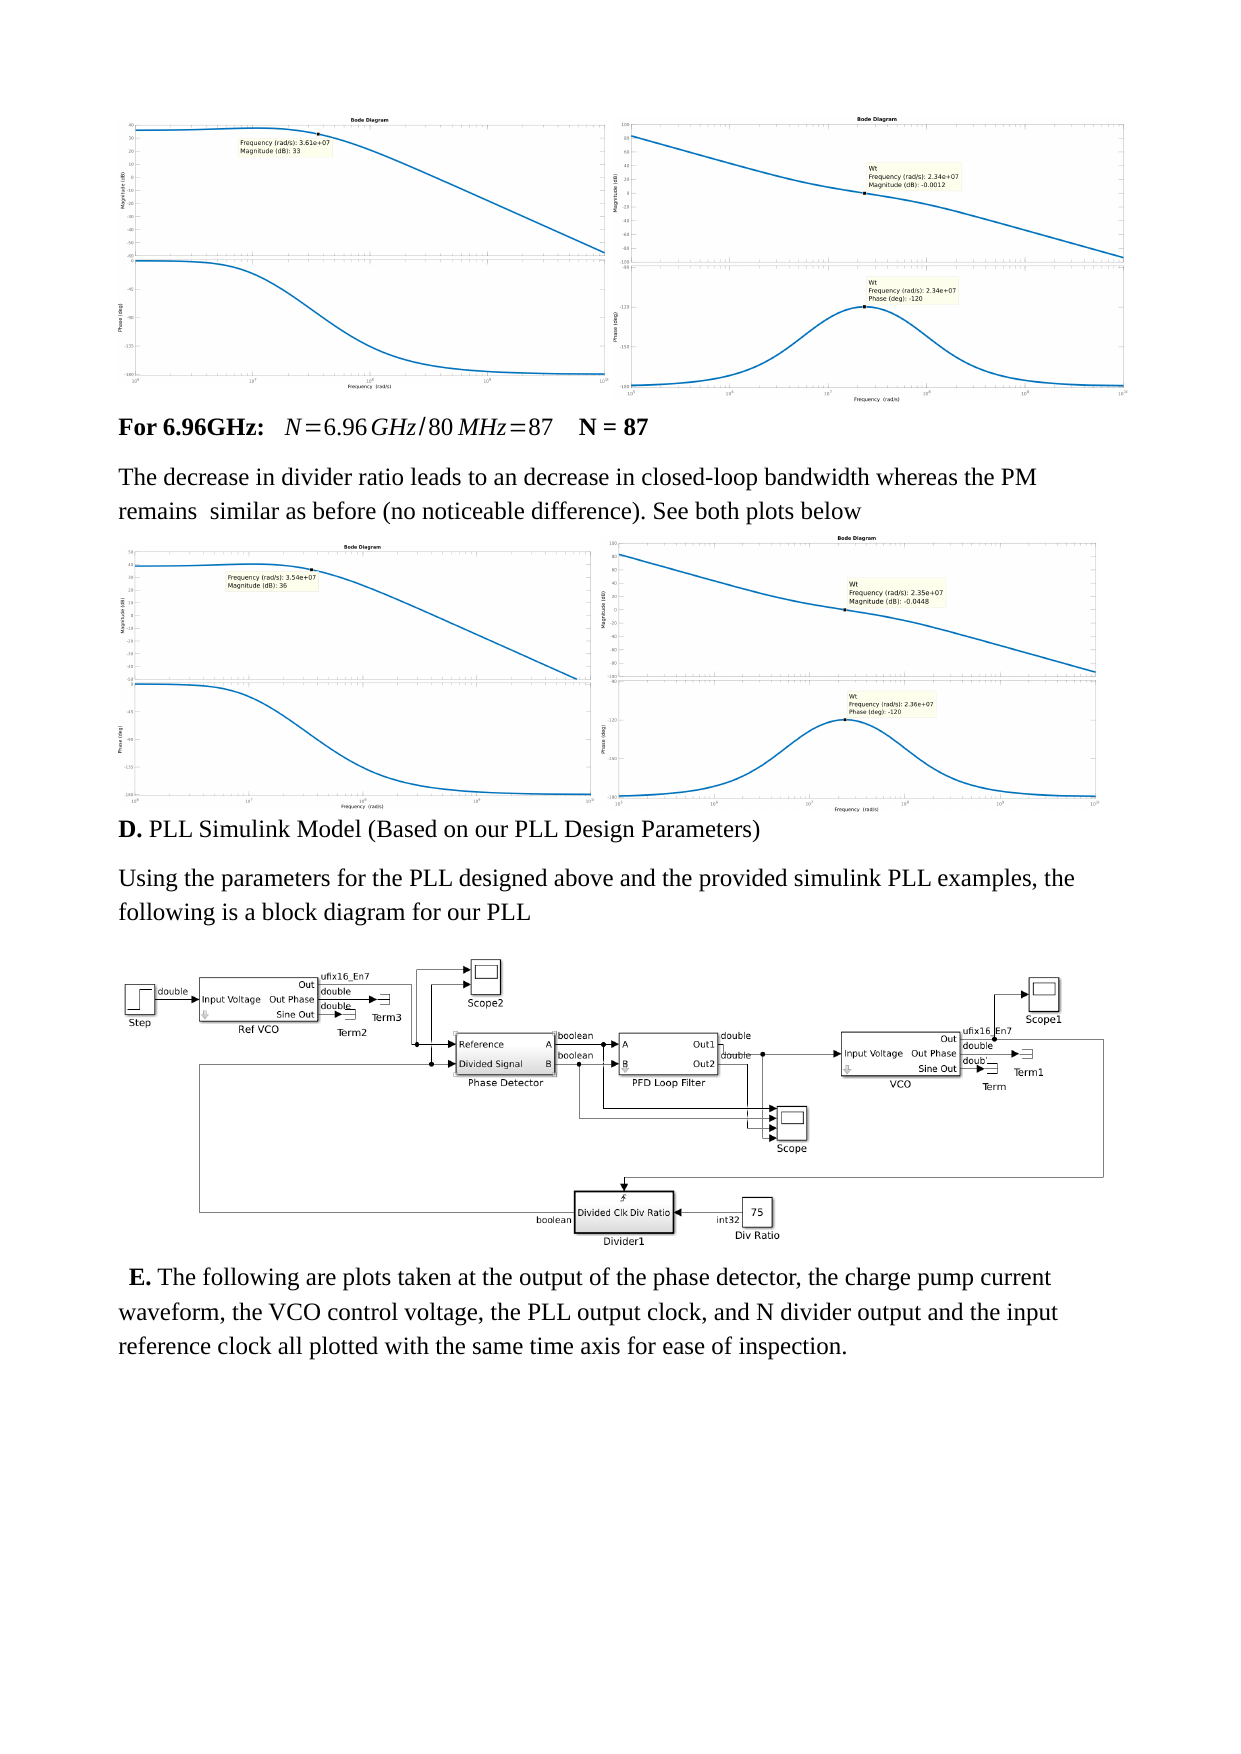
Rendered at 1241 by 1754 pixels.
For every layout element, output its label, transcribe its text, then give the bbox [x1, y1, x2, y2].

picture [601, 536, 1100, 812]
picture [118, 946, 1123, 1257]
picture [613, 117, 1128, 402]
picture [118, 545, 595, 809]
text Using the parameters for the PLL designed above and the provided simulink PLL examples, the following is a block diagram for our PLL [118, 863, 1122, 926]
picture [118, 118, 609, 389]
text E. The following are plots taken at the output of the phase detector, the charge pump current waveform, the VCO control voltage, the PLL output clock, and N divider output and the input reference clock all plotted with the same time axis for ease of inspection. [118, 1257, 1122, 1360]
text The decrease in divider ratio leads to an decrease in closed-loop bandwidth whereas the PM remains similar as before (no noticeable difference). See both plots below [118, 462, 1122, 525]
text D. PLL Simulink Model (Based on our PLL Design Parameters) [118, 545, 1122, 843]
text For 6.96GHz: N = 87 [118, 412, 1122, 441]
